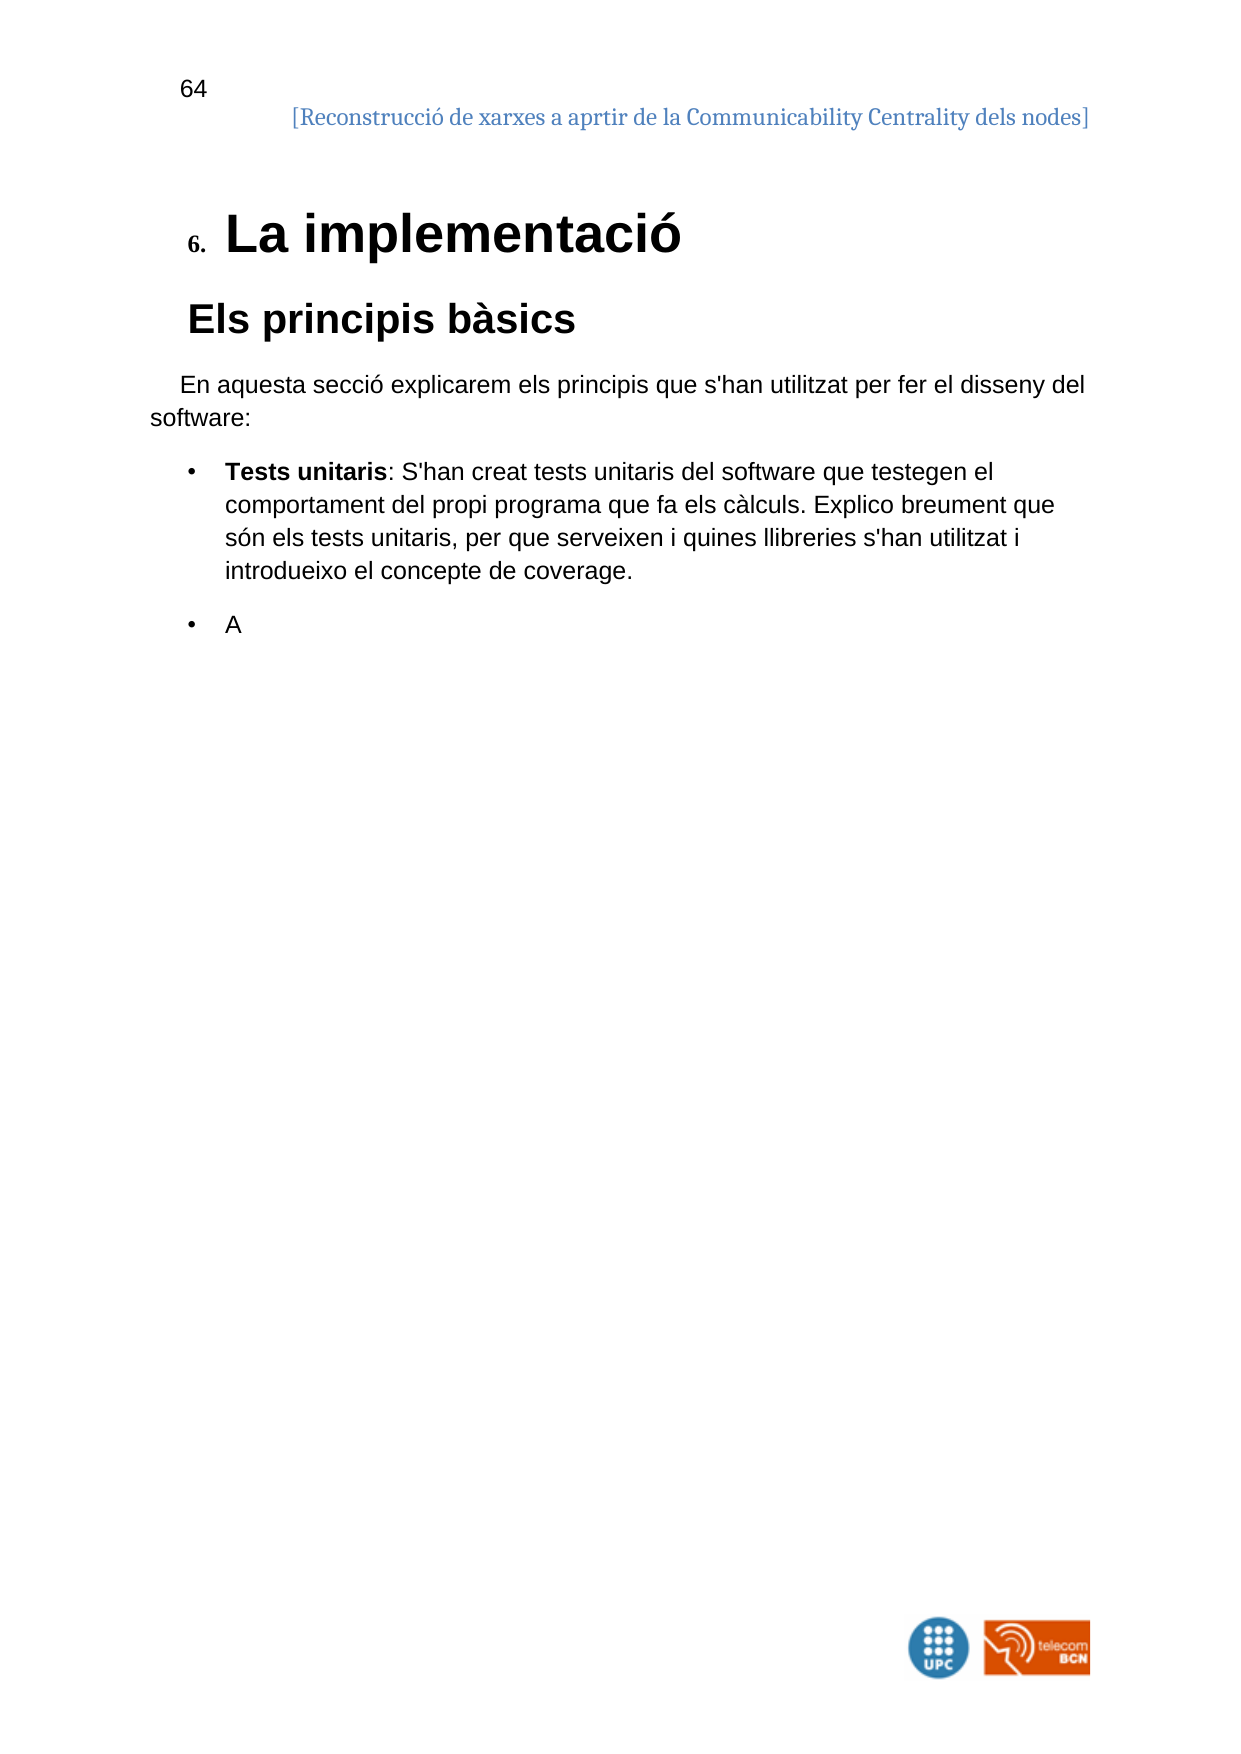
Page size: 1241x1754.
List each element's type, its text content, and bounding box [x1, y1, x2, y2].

subtitle La implementació [187, 202, 1090, 264]
subtitle Els principis bàsics [187, 294, 1090, 342]
picture [904, 1614, 1091, 1681]
text En aquesta secció explicarem els principis que s'han utilitzat per fer el disseny del software: [150, 370, 1090, 432]
list A [187, 610, 1090, 639]
list Tests unitaris: S'han creat tests unitaris del software que testegen el comportament del propi programa que fa els càlculs. Explico breument que són els tests unitaris, per que serveixen i quines llibreries s'han utilitzat i introdueixo el concepte de coverage. [187, 457, 1090, 585]
